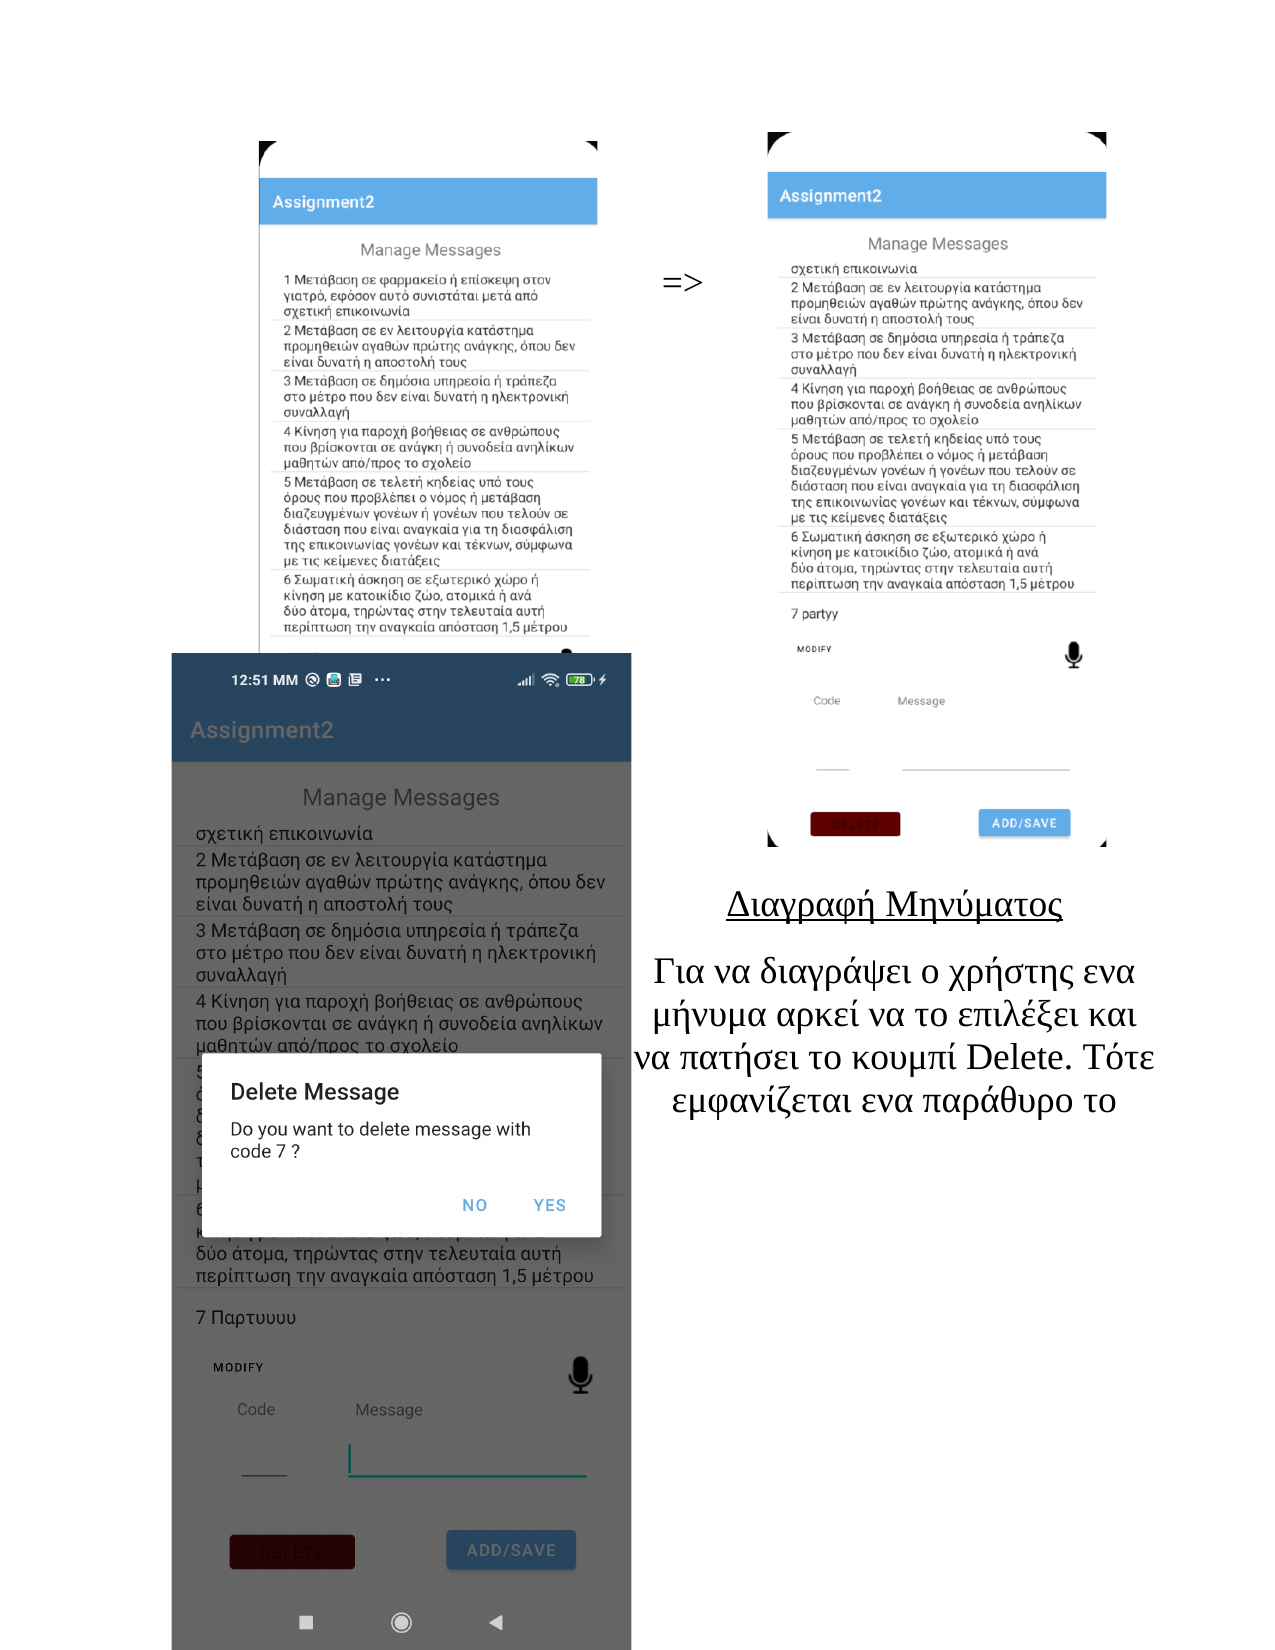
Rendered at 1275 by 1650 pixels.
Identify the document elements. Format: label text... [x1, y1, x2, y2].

text Για να διαγράψει ο χρήστης ενα μήνυμα αρκεί να το επιλέξει και να πατήσει το κουμπί Delete. Τότε εμφανίζεται ενα παράθυρο το οποίο ρωτάει τον χρήστη αν είναι σίγουρος για την διαγραφή του μηνύματος. Εαν πατηθεί το κουμπί Yes, το μήνυμα διαγράφεται. [118, 948, 171, 1121]
text [1107, 260, 1157, 303]
text [118, 260, 258, 303]
text Για να διαγράψει ο χρήστης ενα μήνυμα αρκεί να το επιλέξει και να πατήσει το κουμπί Delete. Τότε εμφανίζεται ενα παράθυρο το οποίο ρωτάει τον χρήστη αν είναι σίγουρος για την διαγραφή του μηνύματος. Εαν πατηθεί το κουμπί Yes, το μήνυμα διαγράφεται. [632, 948, 1157, 1121]
picture [767, 132, 1107, 847]
picture [171, 141, 632, 1650]
text Διαγραφή Μηνύματος [632, 752, 1157, 925]
text => [598, 260, 767, 303]
text [118, 752, 171, 925]
